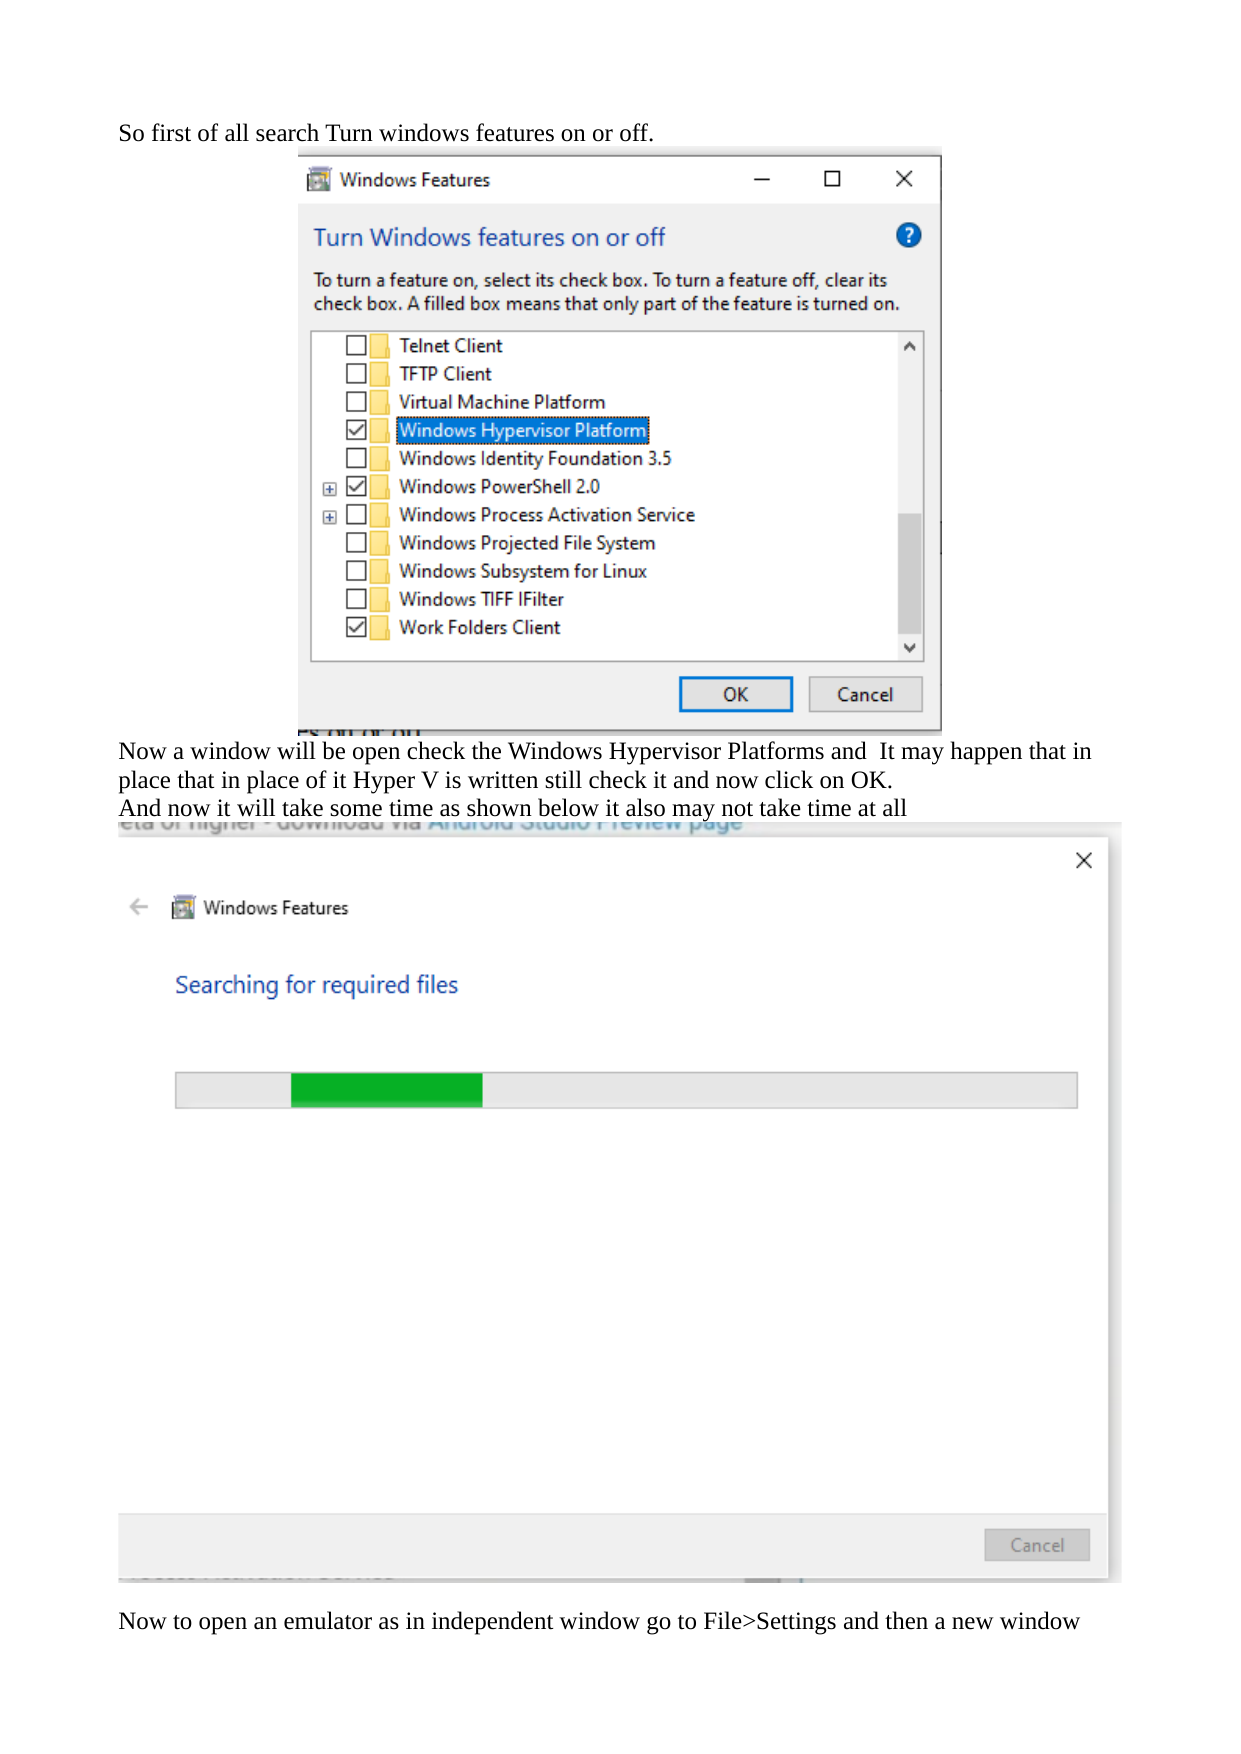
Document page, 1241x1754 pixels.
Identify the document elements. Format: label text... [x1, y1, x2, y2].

text And now it will take some time as shown below it also may not take time at all [118, 793, 1122, 822]
picture [118, 822, 1122, 1583]
text So first of all search Turn windows features on or off. [118, 118, 1122, 147]
text Now a window will be open check the Windows Hypervisor Platforms and It may happen that in place that in place of it Hyper V is written still check it and now click on OK. [118, 147, 1122, 793]
picture [298, 146, 942, 736]
text Now to open an emulator as in independent window go to File>Settings and then a new window [118, 1606, 1122, 1635]
